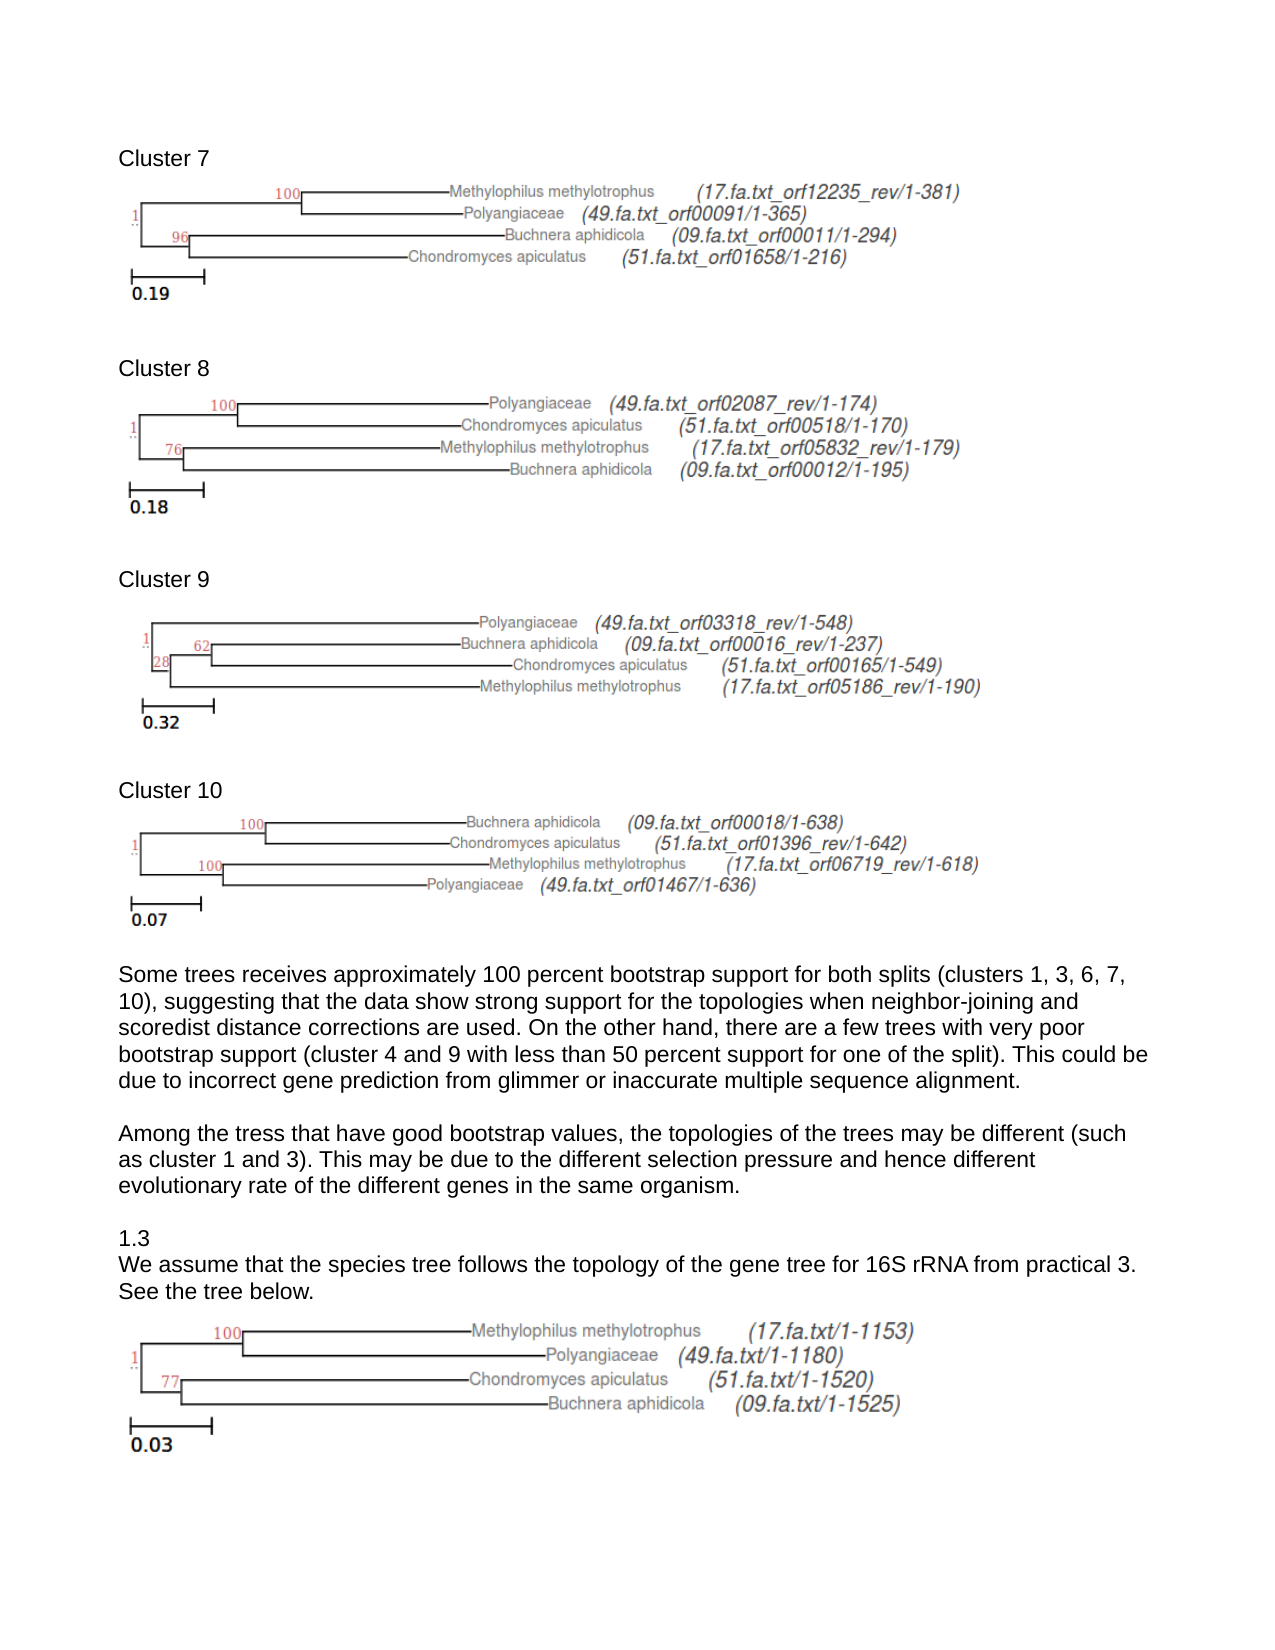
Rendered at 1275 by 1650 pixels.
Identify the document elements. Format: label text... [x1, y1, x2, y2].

subtitle Some trees receives approximately 100 percent bootstrap support for both splits (clusters 1, 3, 6, 7, 10), suggesting that the data show strong support for the topologies when neighbor-joining and scoredist distance corrections are used. On the other hand, there are a few trees with very poor bootstrap support (cluster 4 and 9 with less than 50 percent support for one of the split). This could be due to incorrect gene prediction from glimmer or inaccurate multiple sequence alignment. [118, 961, 1157, 1093]
subtitle Cluster 9 [118, 566, 1157, 592]
picture [242, 218, 940, 309]
picture [122, 831, 792, 930]
subtitle Among the tress that have good bootstrap values, the topologies of the trees may be different (such as cluster 1 and 3). This may be due to the different selection pressure and hence different evolutionary rate of the different genes in the same organism. [118, 1119, 1157, 1199]
picture [126, 411, 799, 520]
subtitle We assume that the species tree follows the topology of the gene tree for 16S rRNA from practical 3. See the tree below. [118, 1251, 1157, 1304]
subtitle Cluster 10 [118, 777, 1157, 803]
subtitle Cluster 8 [118, 355, 1157, 382]
picture [107, 1372, 449, 1470]
subtitle 1.3 [118, 1225, 1157, 1251]
picture [133, 635, 841, 736]
subtitle Cluster 7 [118, 144, 1157, 171]
